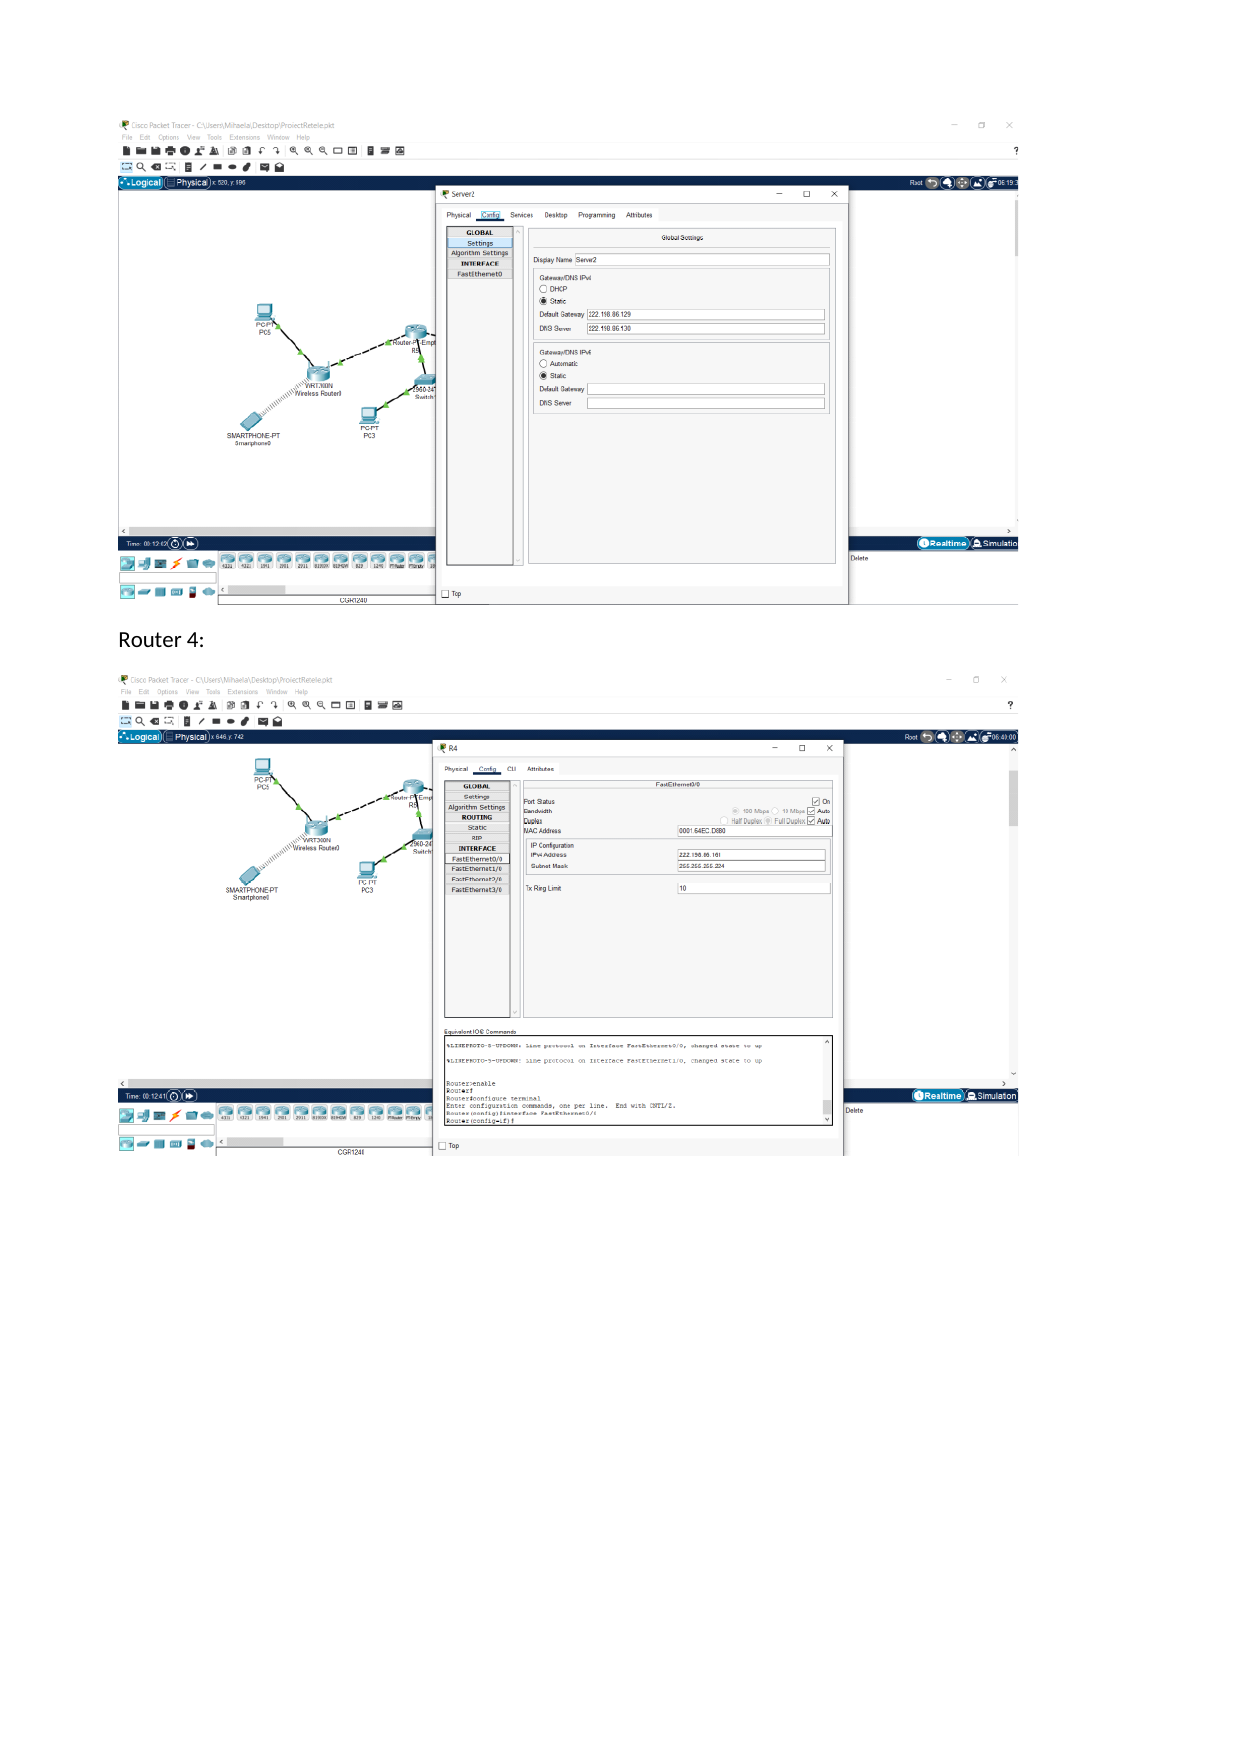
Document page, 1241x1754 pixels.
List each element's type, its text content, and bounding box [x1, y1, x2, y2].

text Router 4: [118, 625, 1122, 653]
